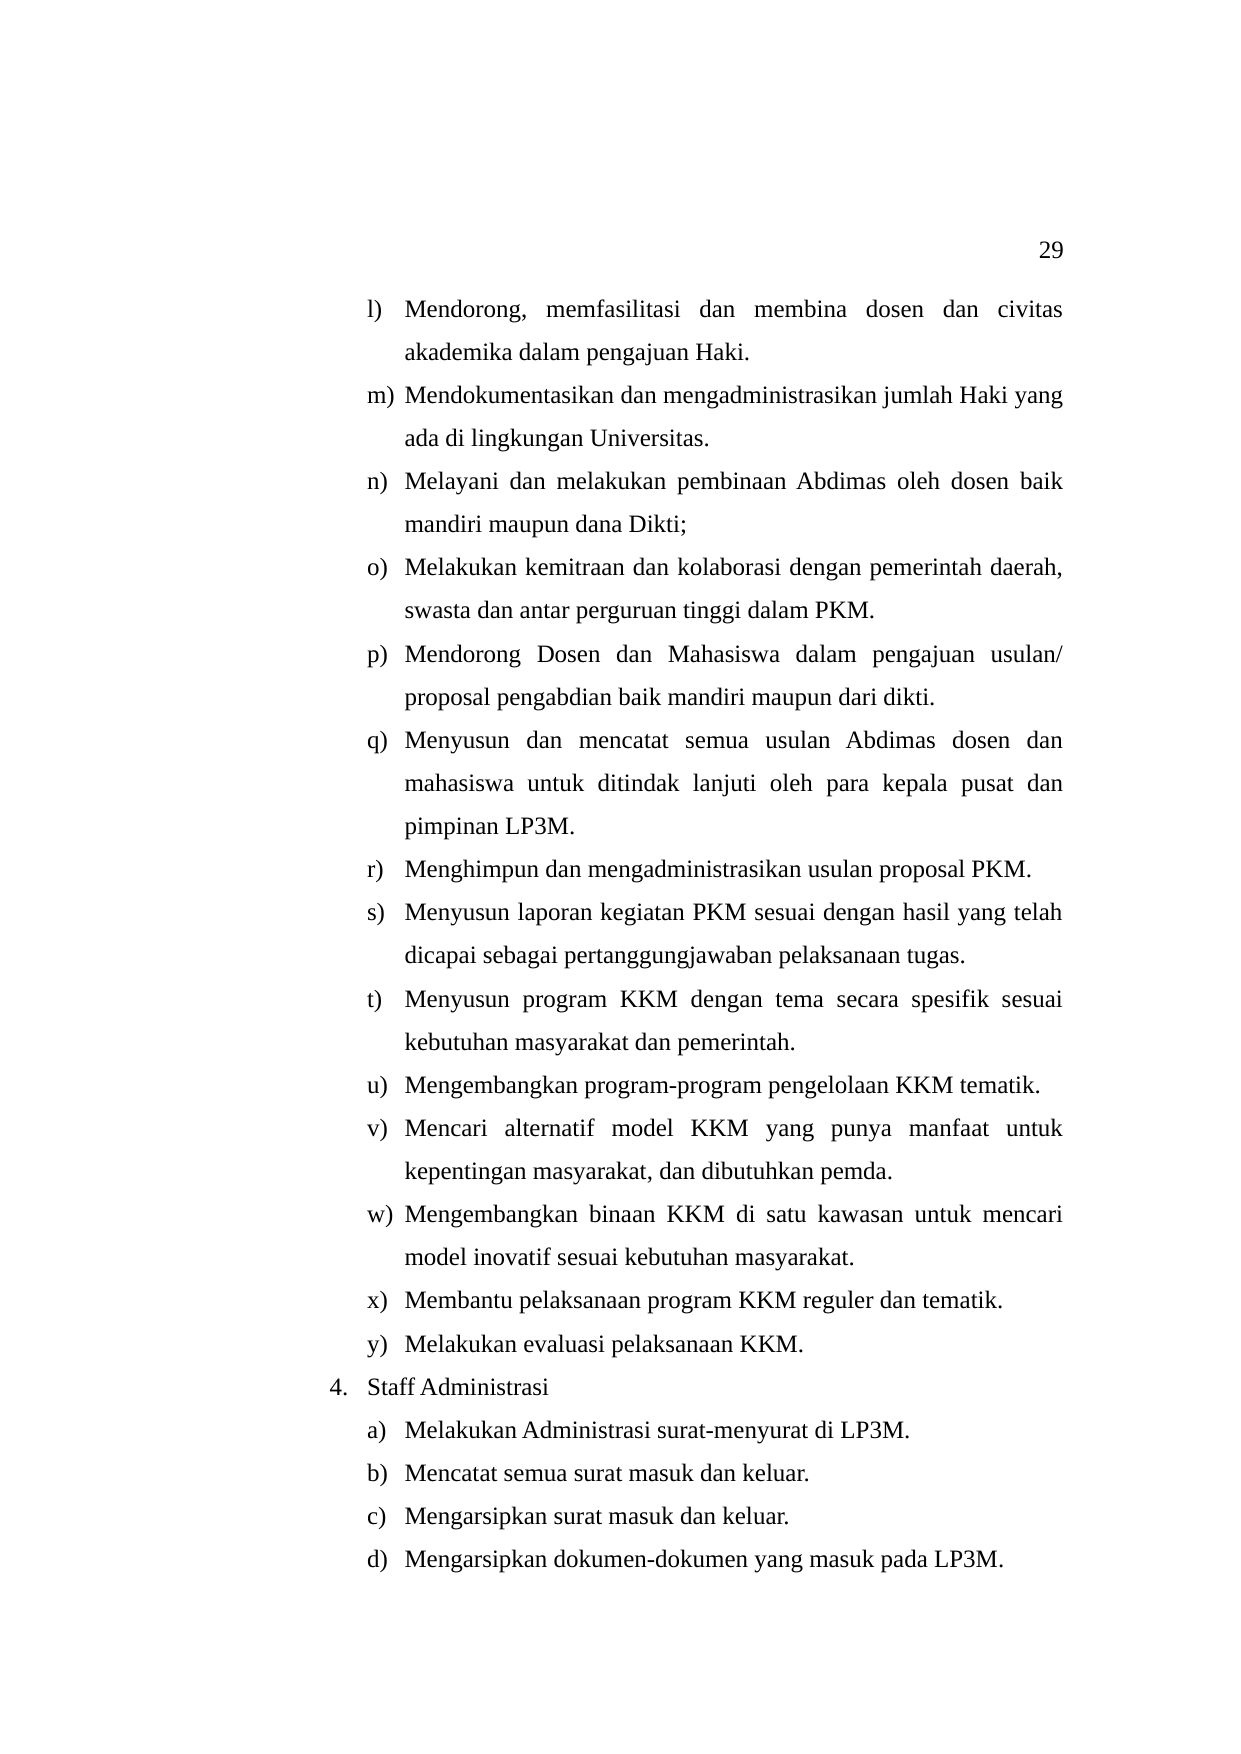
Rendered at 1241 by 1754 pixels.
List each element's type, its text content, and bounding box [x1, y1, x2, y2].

list Mencatat semua surat masuk dan keluar. [367, 1458, 1063, 1487]
list Mengarsipkan dokumen-dokumen yang masuk pada LP3M. [367, 1544, 1063, 1573]
list Menyusun program KKM dengan tema secara spesifik sesuai kebutuhan masyarakat dan pemerintah. [367, 984, 1063, 1056]
list Mengembangkan program-program pengelolaan KKM tematik. [367, 1070, 1063, 1099]
list Mendorong, memfasilitasi dan membina dosen dan civitas akademika dalam pengajuan Haki. [367, 294, 1063, 366]
list Membantu pelaksanaan program KKM reguler dan tematik. [367, 1286, 1063, 1314]
list Staff Administrasi [329, 1372, 1063, 1401]
list Mendorong Dosen dan Mahasiswa dalam pengajuan usulan/ proposal pengabdian baik mandiri maupun dari dikti. [367, 639, 1063, 711]
list Mengarsipkan surat masuk dan keluar. [367, 1501, 1063, 1530]
list Melayani dan melakukan pembinaan Abdimas oleh dosen baik mandiri maupun dana Dikti; [367, 466, 1063, 538]
list Melakukan kemitraan dan kolaborasi dengan pemerintah daerah, swasta dan antar perguruan tinggi dalam PKM. [367, 552, 1063, 624]
list Melakukan Administrasi surat-menyurat di LP3M. [367, 1415, 1063, 1444]
list Melakukan evaluasi pelaksanaan KKM. [367, 1329, 1063, 1357]
list Menghimpun dan mengadministrasikan usulan proposal PKM. [367, 854, 1063, 883]
list Mencari alternatif model KKM yang punya manfaat untuk kepentingan masyarakat, dan dibutuhkan pemda. [367, 1113, 1063, 1185]
list Mendokumentasikan dan mengadministrasikan jumlah Haki yang ada di lingkungan Universitas. [367, 380, 1063, 452]
list Menyusun laporan kegiatan PKM sesuai dengan hasil yang telah dicapai sebagai pertanggungjawaban pelaksanaan tugas. [367, 897, 1063, 969]
list Menyusun dan mencatat semua usulan Abdimas dosen dan mahasiswa untuk ditindak lanjuti oleh para kepala pusat dan pimpinan LP3M. [367, 725, 1063, 840]
list Mengembangkan binaan KKM di satu kawasan untuk mencari model inovatif sesuai kebutuhan masyarakat. [367, 1199, 1063, 1271]
